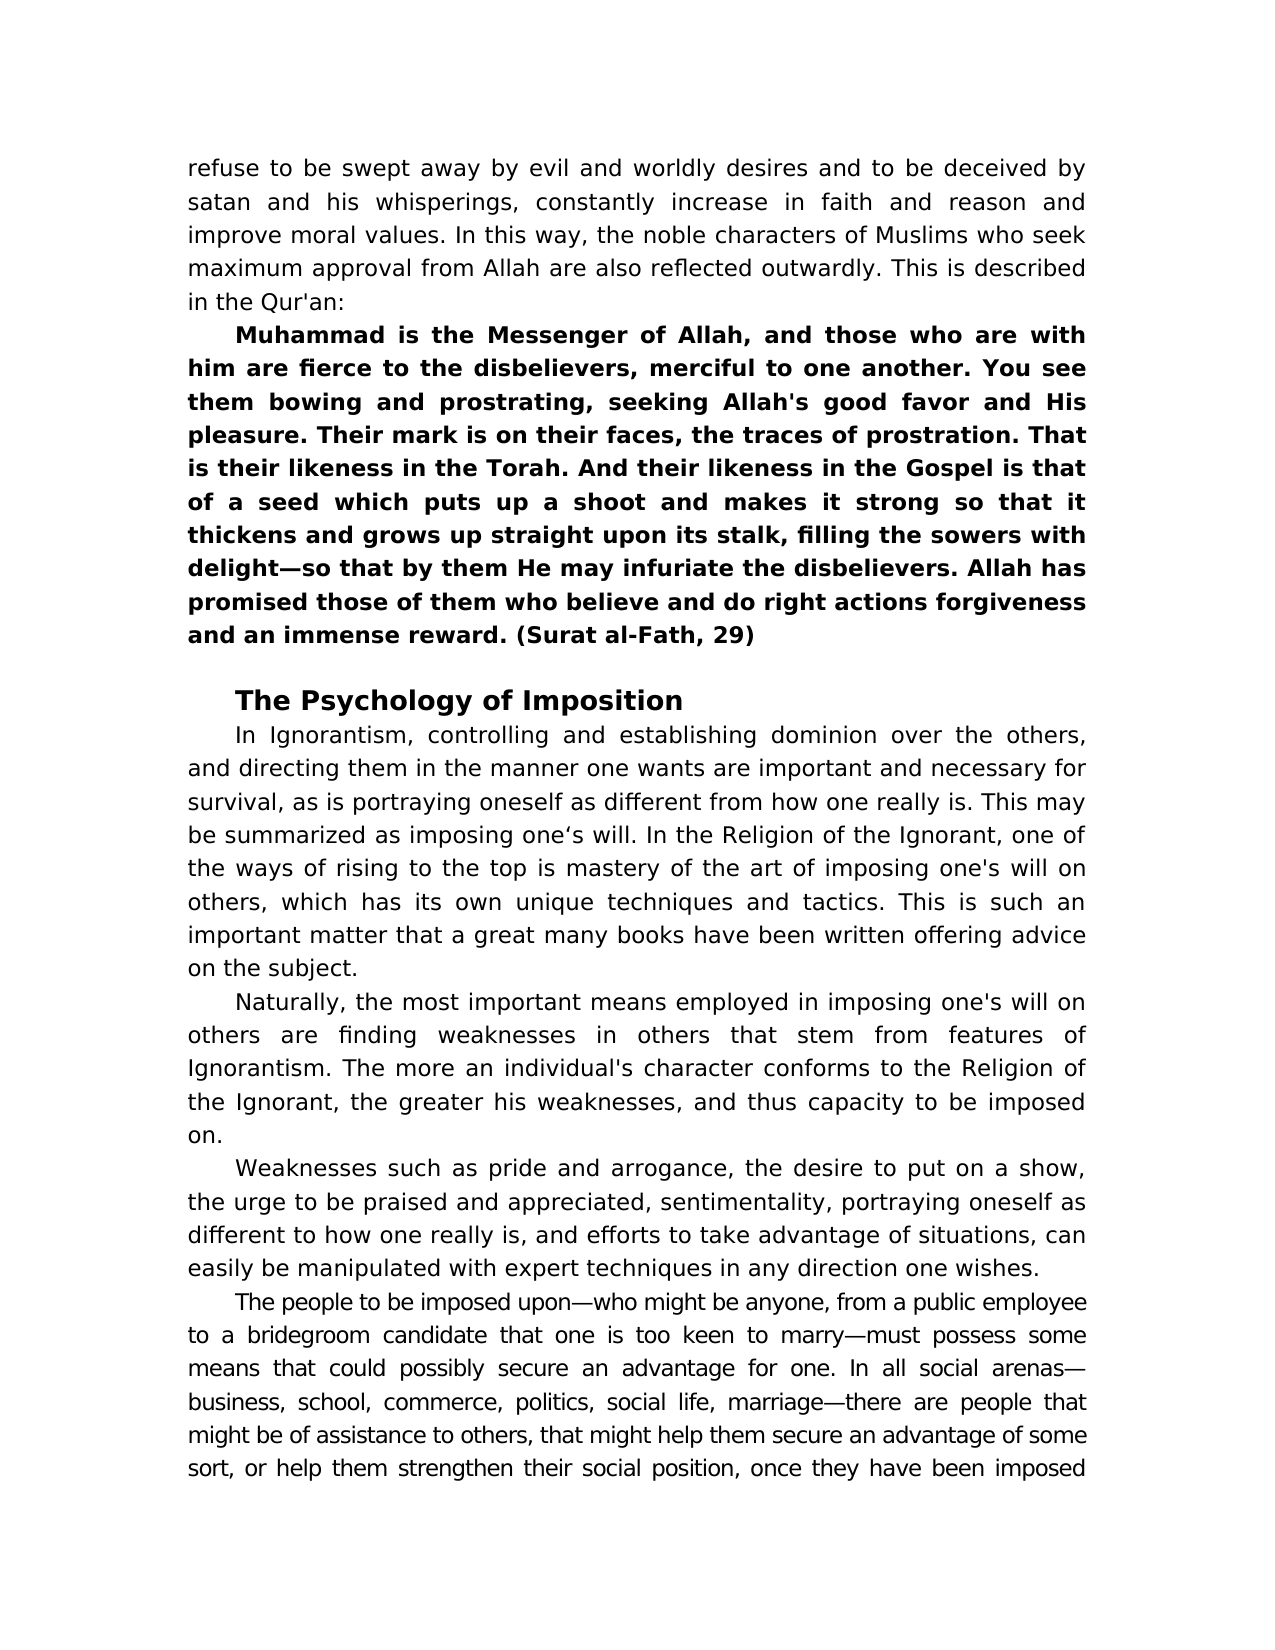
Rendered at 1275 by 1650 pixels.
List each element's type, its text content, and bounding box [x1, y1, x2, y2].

text Muhammad is the Messenger of Allah, and those who are with him are fierce to the disbelievers, merciful to one another. You see them bowing and prostrating, seeking Allah's good favor and His pleasure. Their mark is on their faces, the traces of prostration. That is their likeness in the Torah. And their likeness in the Gospel is that of a seed which puts up a shoot and makes it strong so that it thickens and grows up straight upon its stalk, filling the sowers with delight—so that by them He may infuriate the disbelievers. Allah has promised those of them who believe and do right actions forgiveness and an immense reward. (Surat al-Fath, 29) [187, 317, 1087, 650]
text refuse to be swept away by evil and worldly desires and to be deceived by satan and his whisperings, constantly increase in faith and reason and improve moral values. In this way, the noble characters of Muslims who seek maximum approval from Allah are also reflected outwardly. This is described in the Qur'an: [187, 150, 1087, 317]
text Naturally, the most important means employed in imposing one's will on others are finding weaknesses in others that stem from features of Ignorantism. The more an individual's character conforms to the Religion of the Ignorant, the greater his weaknesses, and thus capacity to be imposed on. [187, 983, 1087, 1150]
text Weaknesses such as pride and arrogance, the desire to put on a show, the urge to be praised and appreciated, sentimentality, portraying oneself as different to how one really is, and efforts to take advantage of situations, can easily be manipulated with expert techniques in any direction one wishes. [187, 1150, 1087, 1283]
text In Ignorantism, controlling and establishing dominion over the others, and directing them in the manner one wants are important and necessary for survival, as is portraying oneself as different from how one really is. This may be summarized as imposing one‘s will. In the Religion of the Ignorant, one of the ways of rising to the top is mastery of the art of imposing one's will on others, which has its own unique techniques and tactics. This is such an important matter that a great many books have been written offering advice on the subject. [187, 717, 1087, 983]
text The people to be imposed upon—who might be anyone, from a public employee to a bridegroom candidate that one is too keen to marry—must possess some means that could possibly secure an advantage for one. In all social arenas—business, school, commerce, politics, social life, marriage—there are people that might be of assistance to others, that might help them secure an advantage of some sort, or help them strengthen their social position, once they have been imposed [187, 1283, 1087, 1483]
text The Psychology of Imposition [187, 683, 1087, 717]
